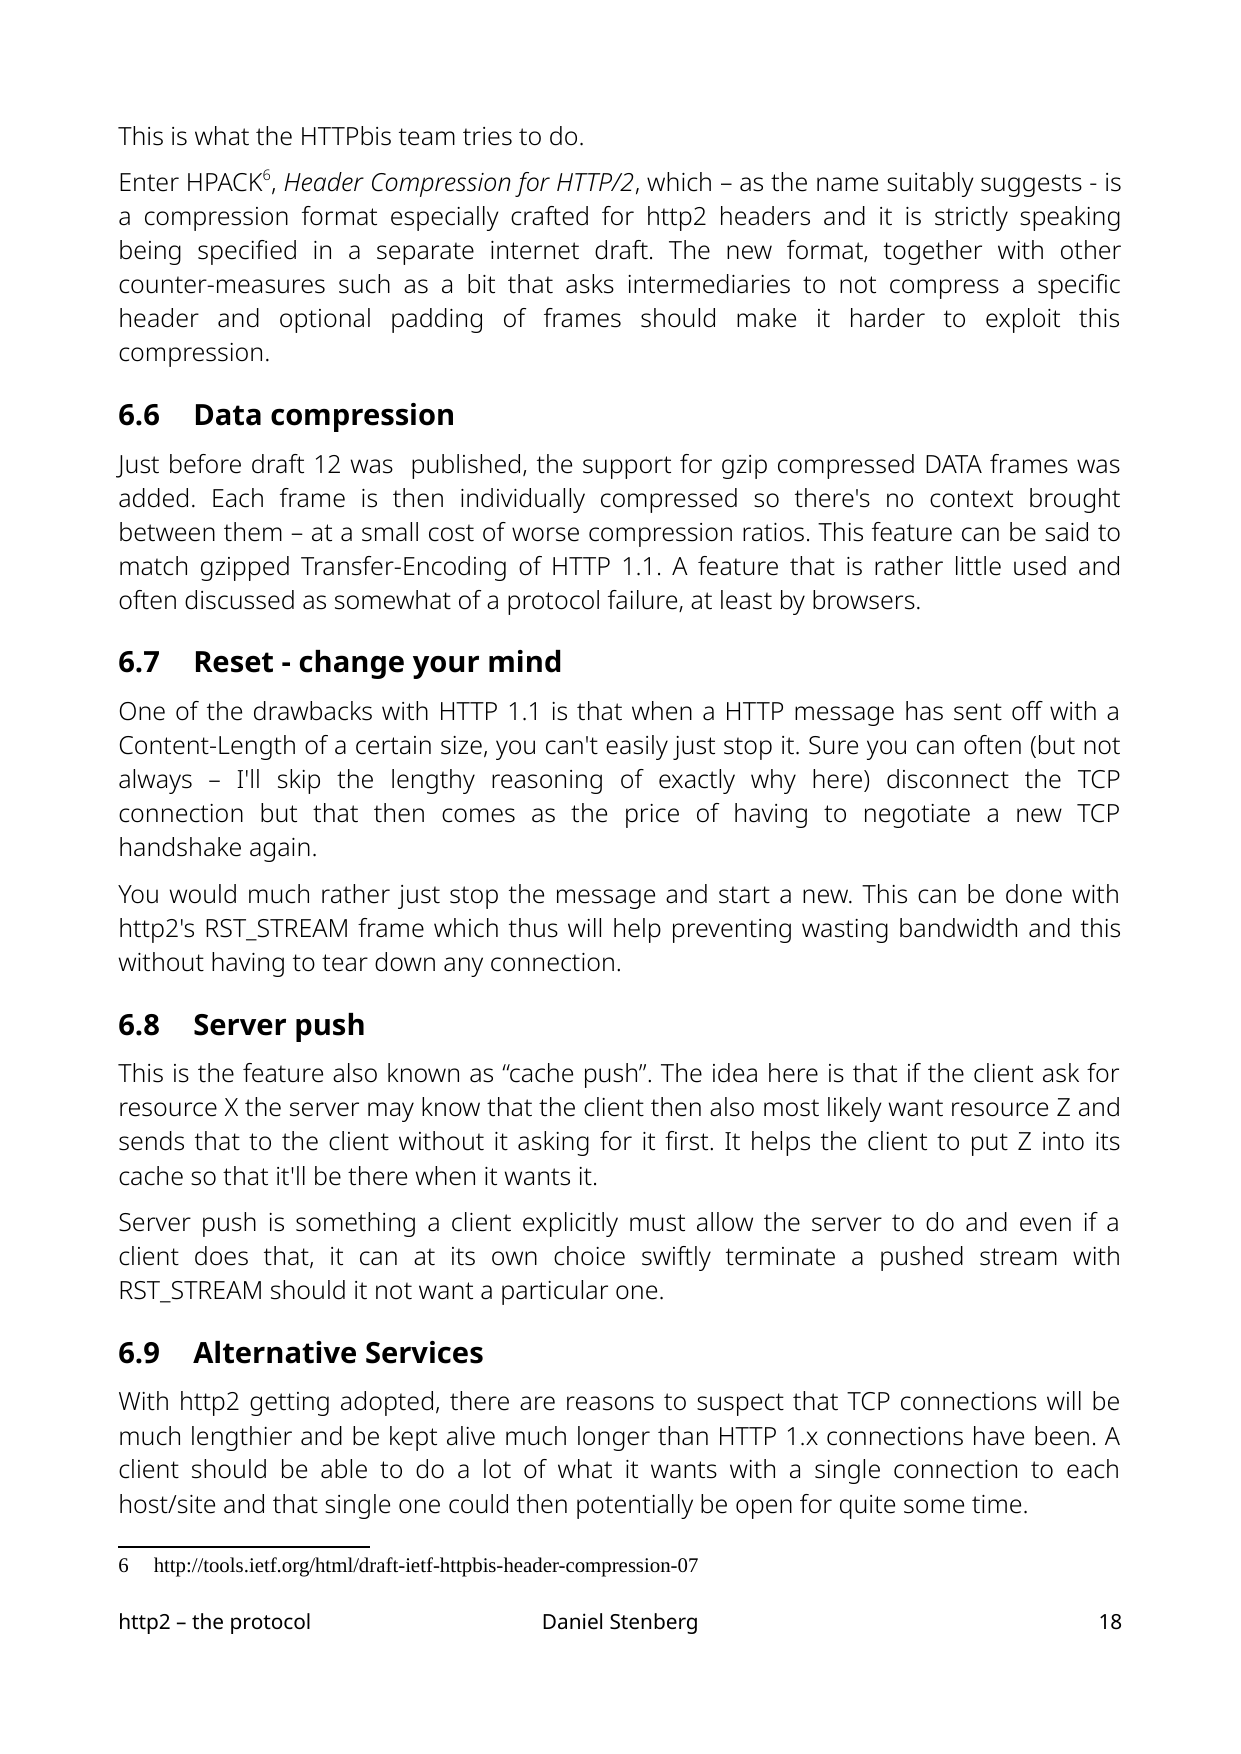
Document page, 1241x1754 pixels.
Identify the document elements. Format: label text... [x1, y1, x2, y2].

text With http2 getting adopted, there are reasons to suspect that TCP connections will be much lengthier and be kept alive much longer than HTTP 1.x connections have been. A client should be able to do a lot of what it wants with a single connection to each host/site and that single one could then potentially be open for quite some time. [118, 1384, 1122, 1520]
text Enter HPACK, Header Compression for HTTP/2, which – as the name suitably suggests - is a compression format especially crafted for http2 headers and it is strictly speaking being specified in a separate internet draft. The new format, together with other counter-measures such as a bit that asks intermediaries to not compress a specific header and optional padding of frames should make it harder to exploit this compression. [118, 165, 1122, 369]
text You would much rather just stop the message and start a new. This can be done with http2's RST_STREAM frame which thus will help preventing wasting bandwidth and this without having to tear down any connection. [118, 877, 1122, 979]
text This is what the HTTPbis team tries to do. [118, 118, 1122, 152]
text This is the feature also known as “cache push”. The idea here is that if the client ask for resource X the server may know that the client then also most likely want resource Z and sends that to the client without it asking for it first. It helps the client to put Z into its cache so that it'll be there when it wants it. [118, 1056, 1122, 1192]
subtitle Server push [118, 1004, 1122, 1043]
text http://tools.ietf.org/html/draft-ietf-httpbis-header-compression-07 [118, 1553, 1122, 1577]
subtitle Reset - change your mind [118, 642, 1122, 681]
subtitle Data compression [118, 394, 1122, 434]
subtitle Alternative Services [118, 1332, 1122, 1372]
text Just before draft 12 was published, the support for gzip compressed DATA frames was added. Each frame is then individually compressed so there's no context brought between them – at a small cost of worse compression ratios. This feature can be said to match gzipped Transfer-Encoding of HTTP 1.1. A feature that is rather little used and often discussed as somewhat of a protocol failure, at least by browsers. [118, 446, 1122, 617]
text Server push is something a client explicitly must allow the server to do and even if a client does that, it can at its own choice swiftly terminate a pushed stream with RST_STREAM should it not want a particular one. [118, 1205, 1122, 1307]
text One of the drawbacks with HTTP 1.1 is that when a HTTP message has sent off with a Content-Length of a certain size, you can't easily just stop it. Sure you can often (but not always – I'll skip the lengthy reasoning of exactly why here) disconnect the TCP connection but that then comes as the price of having to negotiate a new TCP handshake again. [118, 694, 1122, 864]
